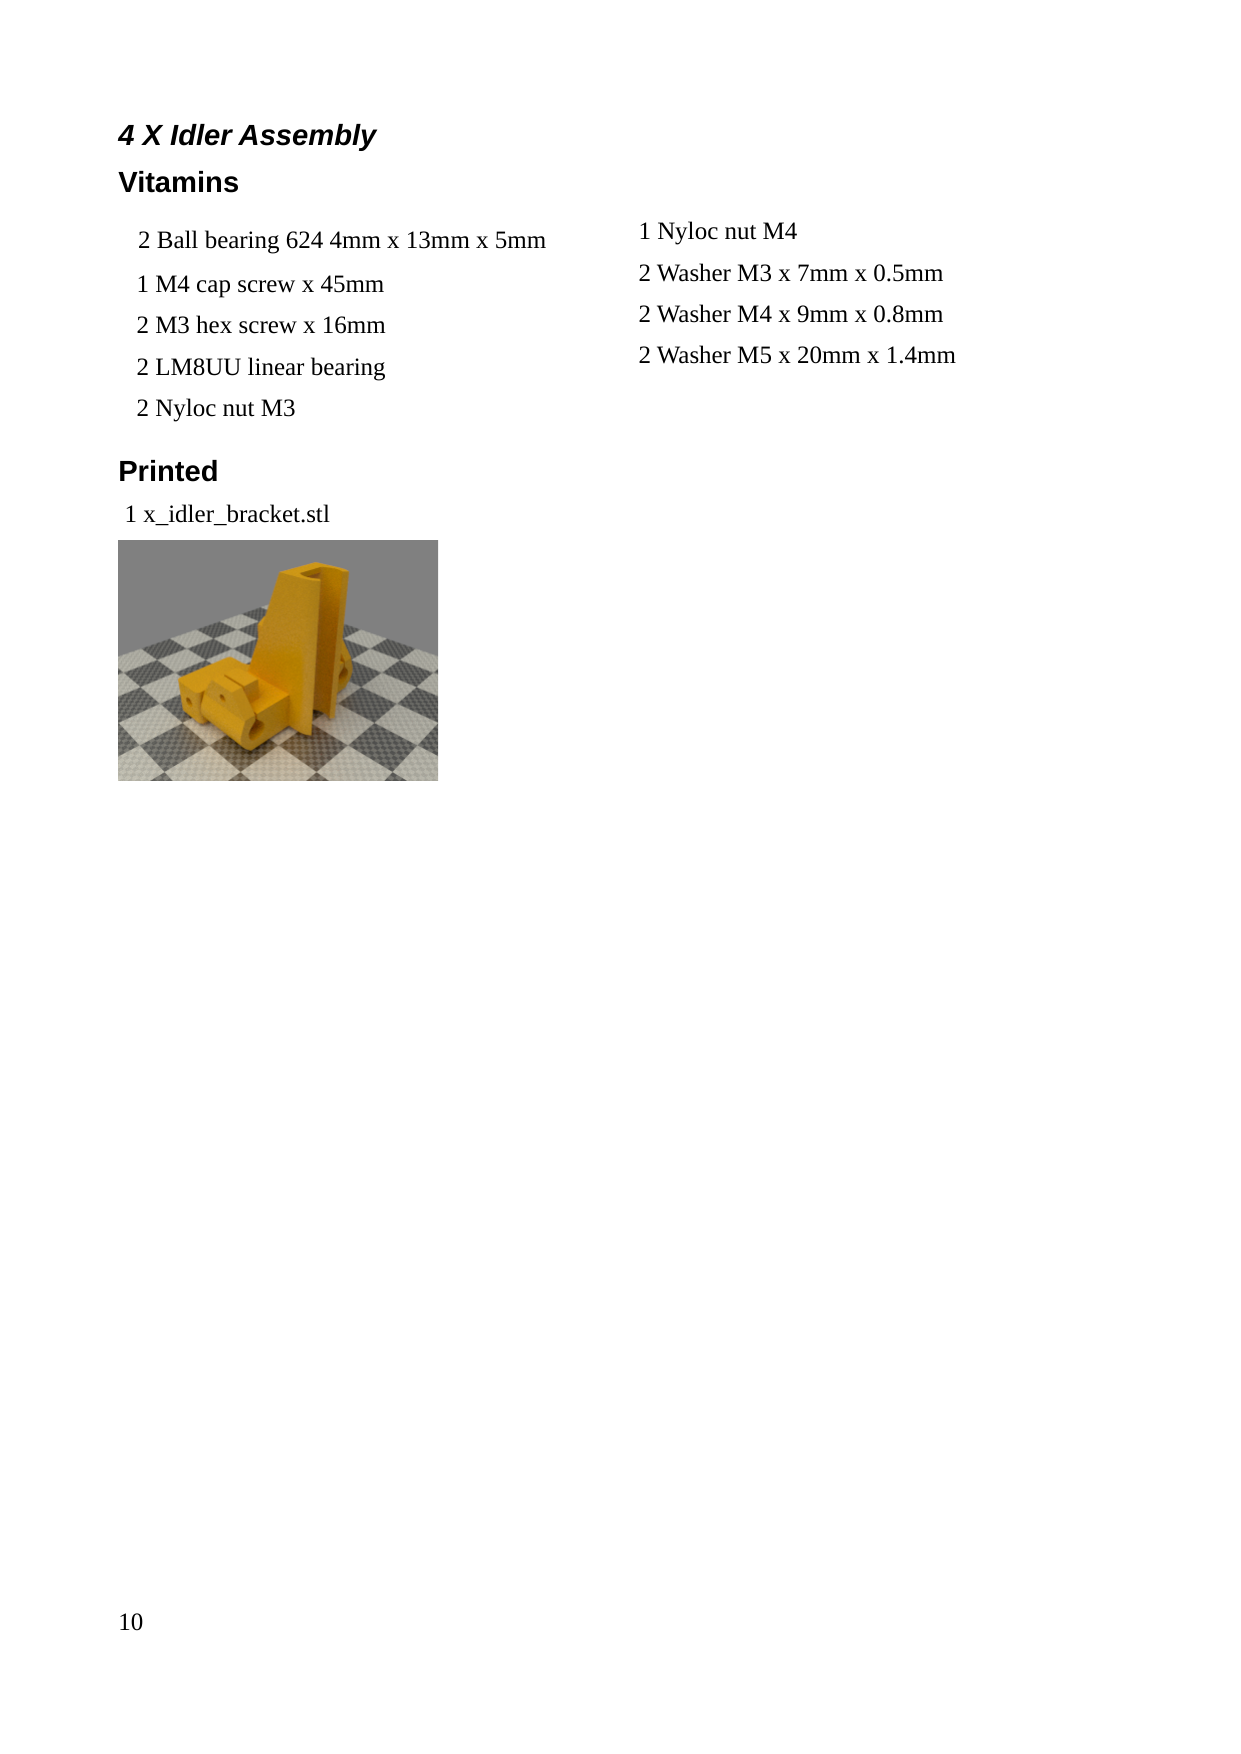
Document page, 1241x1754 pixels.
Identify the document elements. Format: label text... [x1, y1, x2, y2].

picture [118, 540, 439, 781]
subtitle Printed [118, 454, 1122, 487]
subtitle X Idler Assembly [118, 118, 1122, 152]
text 1 x_idler_bracket.stl [118, 499, 1122, 528]
subtitle Vitamins [118, 165, 1122, 199]
table_header 1 Nyloc nut M4 2 Washer M3 x 7mm x 0.5mm 2 Washer M4 x 9mm x 0.8mm 2 Washer M5 x 20mm x 1.4mm [620, 211, 1122, 440]
table_header 2 Ball bearing 624 4mm x 13mm x 5mm 1 M4 cap screw x 45mm 2 M3 hex screw x 16mm 2 LM8UU linear bearing 2 Nyloc nut M3 [118, 211, 620, 440]
